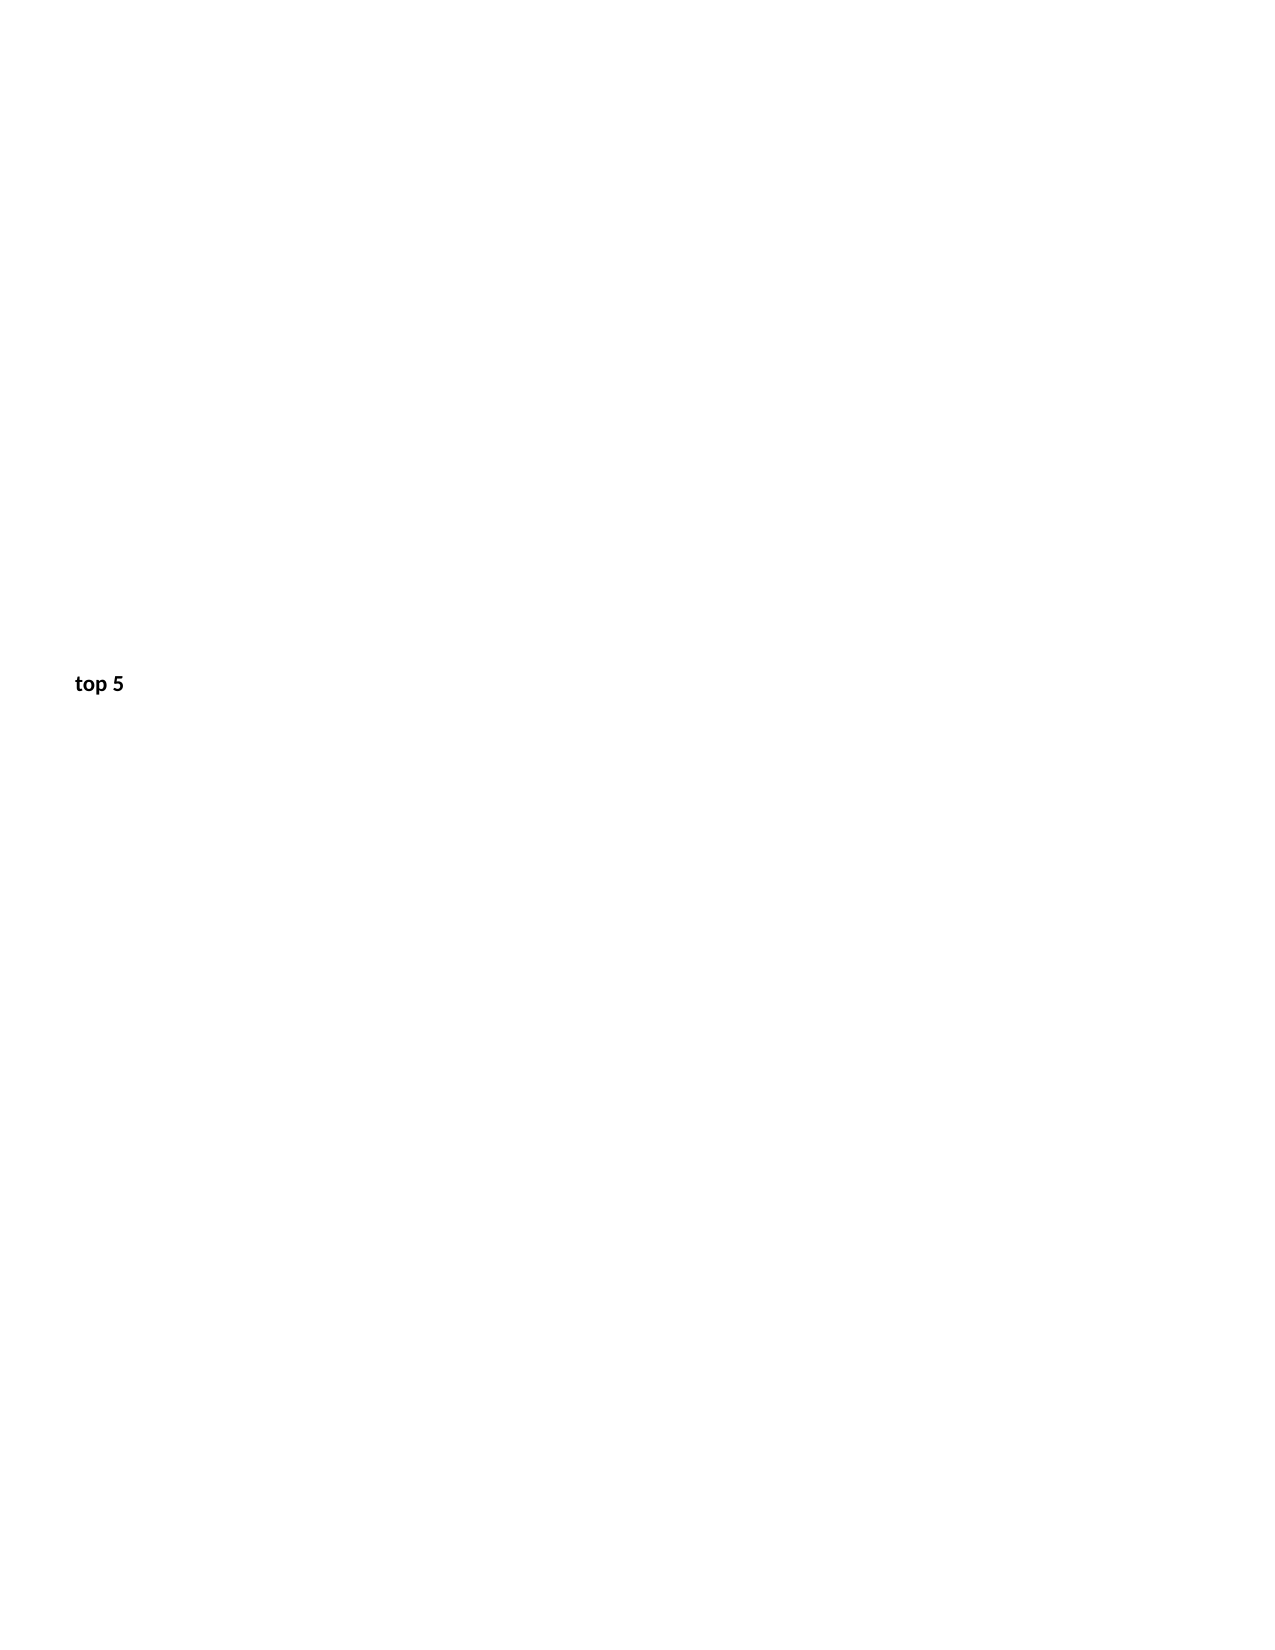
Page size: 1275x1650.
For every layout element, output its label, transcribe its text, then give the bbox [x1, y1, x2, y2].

text top 5 [75, 669, 1200, 697]
